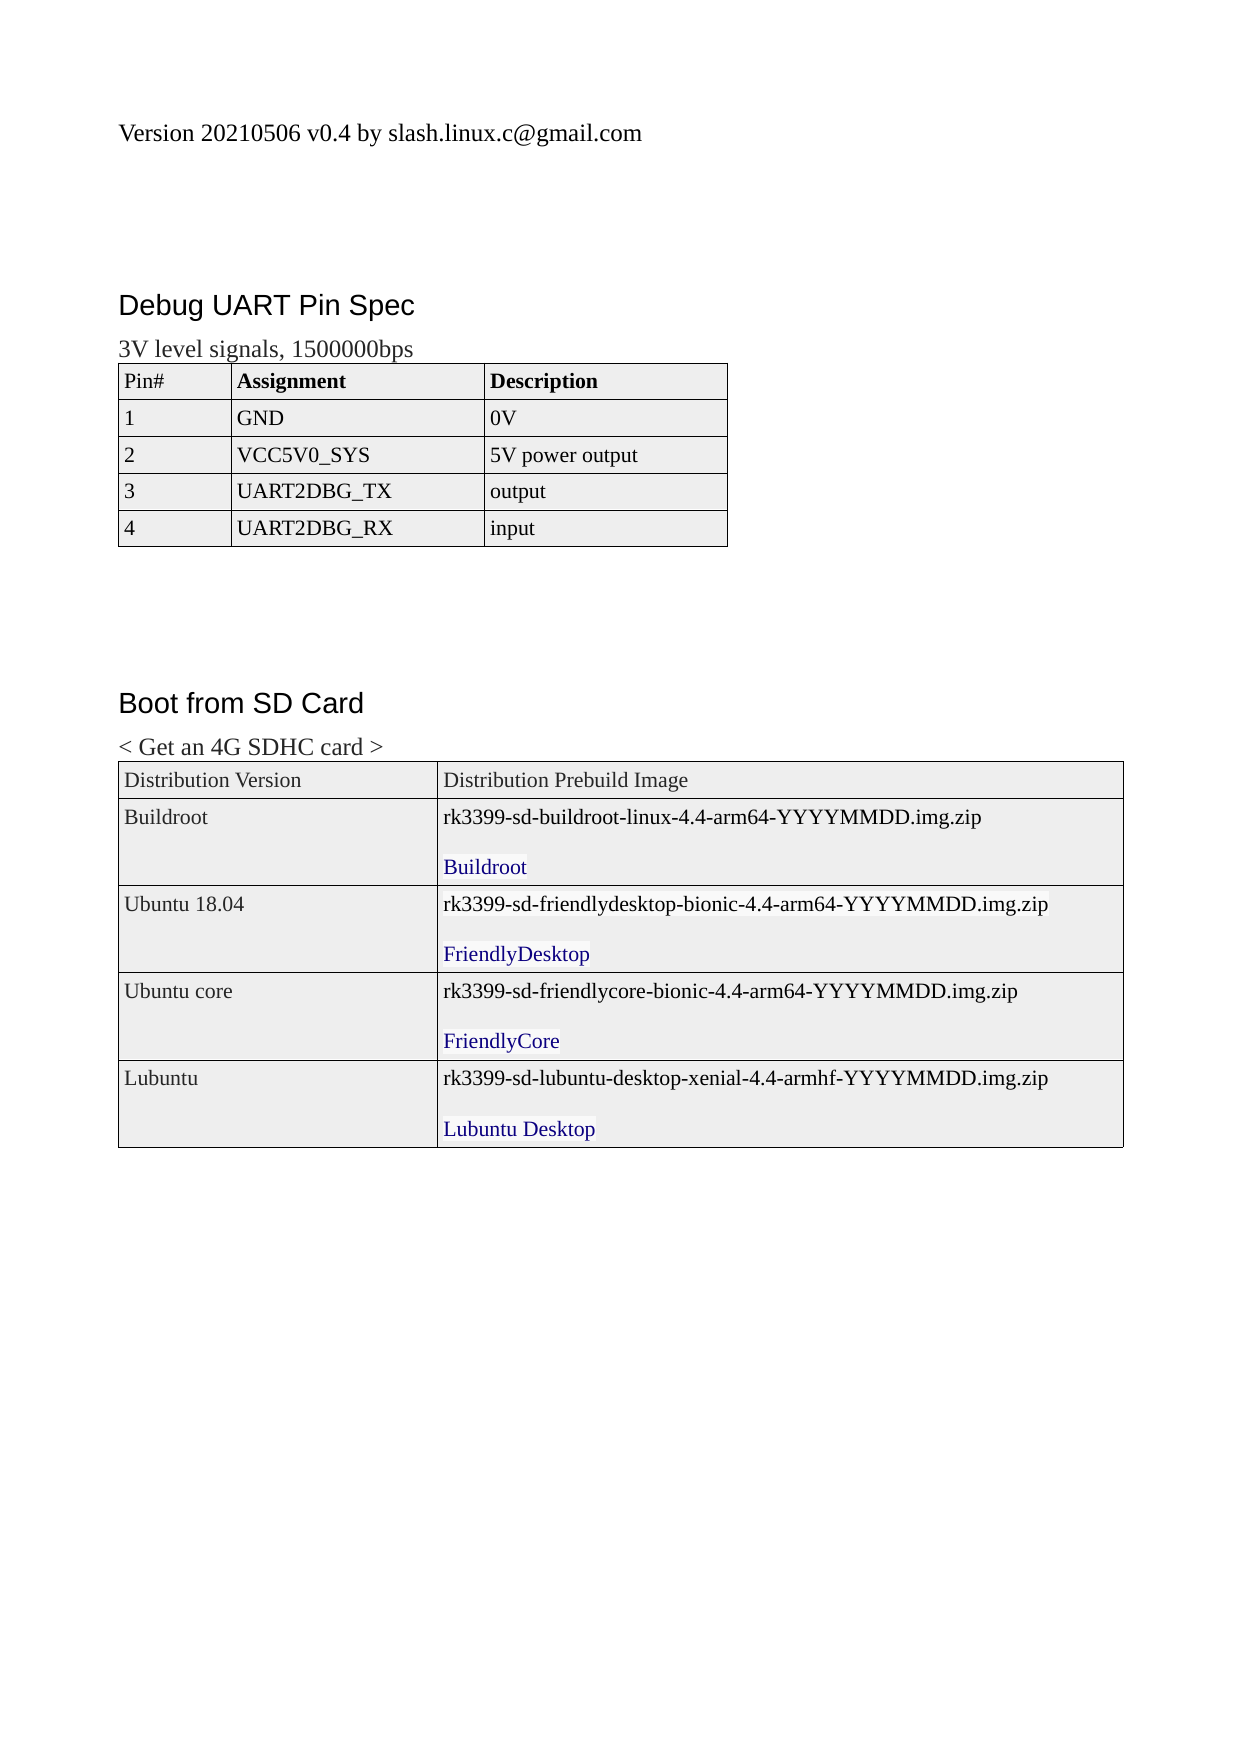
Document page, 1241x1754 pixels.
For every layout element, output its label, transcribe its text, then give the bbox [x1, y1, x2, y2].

table_header Description [485, 364, 727, 399]
table_cell Buildroot [119, 799, 437, 885]
table_cell rk3399-sd-lubuntu-desktop-xenial-4.4-armhf-YYYYMMDD.img.zip Lubuntu Desktop [438, 1061, 1123, 1147]
text < Get an 4G SDHC card > [118, 732, 1122, 761]
text 3V level signals, 1500000bps [118, 334, 1122, 362]
table_header Assignment [232, 364, 484, 399]
table_cell output [485, 474, 727, 509]
table_cell Ubuntu 18.04 [119, 886, 437, 972]
subtitle Boot from SD Card [118, 686, 1122, 720]
table_cell Lubuntu [119, 1061, 437, 1147]
table_cell GND [232, 400, 484, 436]
table_cell 1 [119, 400, 231, 436]
table_header Distribution Prebuild Image [438, 762, 1123, 798]
table_header Distribution Version [119, 762, 437, 798]
table_cell rk3399-sd-friendlydesktop-bionic-4.4-arm64-YYYYMMDD.img.zip FriendlyDesktop [438, 886, 1123, 972]
table_cell 3 [119, 474, 231, 509]
table_cell 4 [119, 511, 231, 546]
table_cell UART2DBG_RX [232, 511, 484, 546]
table_cell input [485, 511, 727, 546]
table_cell 2 [119, 437, 231, 473]
table_cell rk3399-sd-friendlycore-bionic-4.4-arm64-YYYYMMDD.img.zip FriendlyCore [438, 973, 1123, 1059]
subtitle Debug UART Pin Spec [118, 288, 1122, 321]
table_cell UART2DBG_TX [232, 474, 484, 509]
table_cell 0V [485, 400, 727, 436]
table_header Pin# [119, 364, 231, 399]
table_cell rk3399-sd-buildroot-linux-4.4-arm64-YYYYMMDD.img.zip Buildroot [438, 799, 1123, 885]
table_cell VCC5V0_SYS [232, 437, 484, 473]
table_cell 5V power output [485, 437, 727, 473]
table_cell Ubuntu core [119, 973, 437, 1059]
